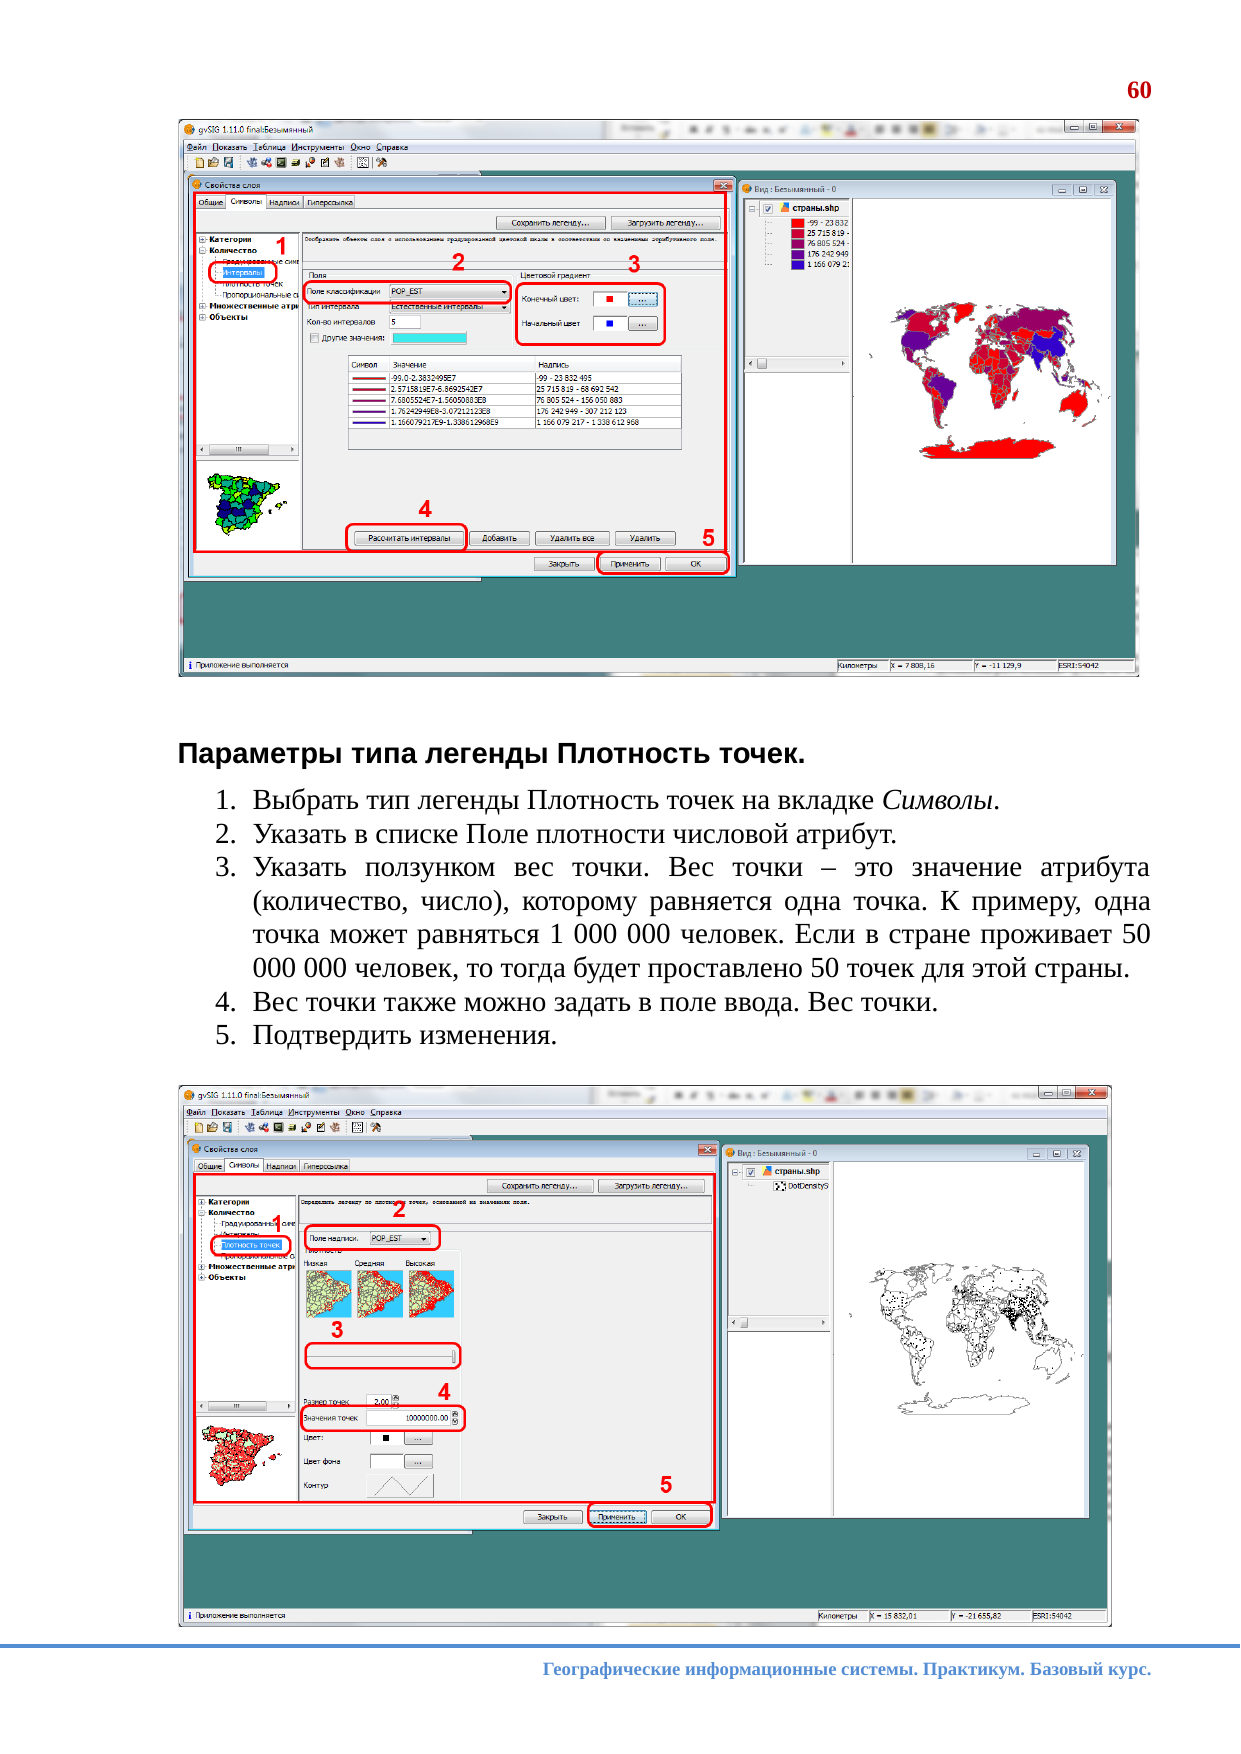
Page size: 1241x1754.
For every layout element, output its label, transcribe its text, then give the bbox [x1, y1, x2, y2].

list Вес точки также можно задать в поле ввода. Вес точки. [215, 984, 1152, 1017]
subtitle Параметры типа легенды Плотность точек. [177, 736, 1152, 770]
list Указать ползунком вес точки. Вес точки – это значение атрибута (количество, число), которому равняется одна точка. К примеру, одна точка может равняться 1 000 000 человек. Если в стране проживает 50 000 000 человек, то тогда будет проставлено 50 точек для этой страны. [215, 849, 1152, 984]
list Подтвердить изменения. [215, 1017, 1152, 1051]
picture [178, 1085, 1112, 1627]
list Выбрать тип легенды Плотность точек на вкладке Символы. [215, 782, 1152, 816]
picture [178, 119, 1140, 677]
list Указать в списке Поле плотности числовой атрибут. [215, 816, 1152, 849]
